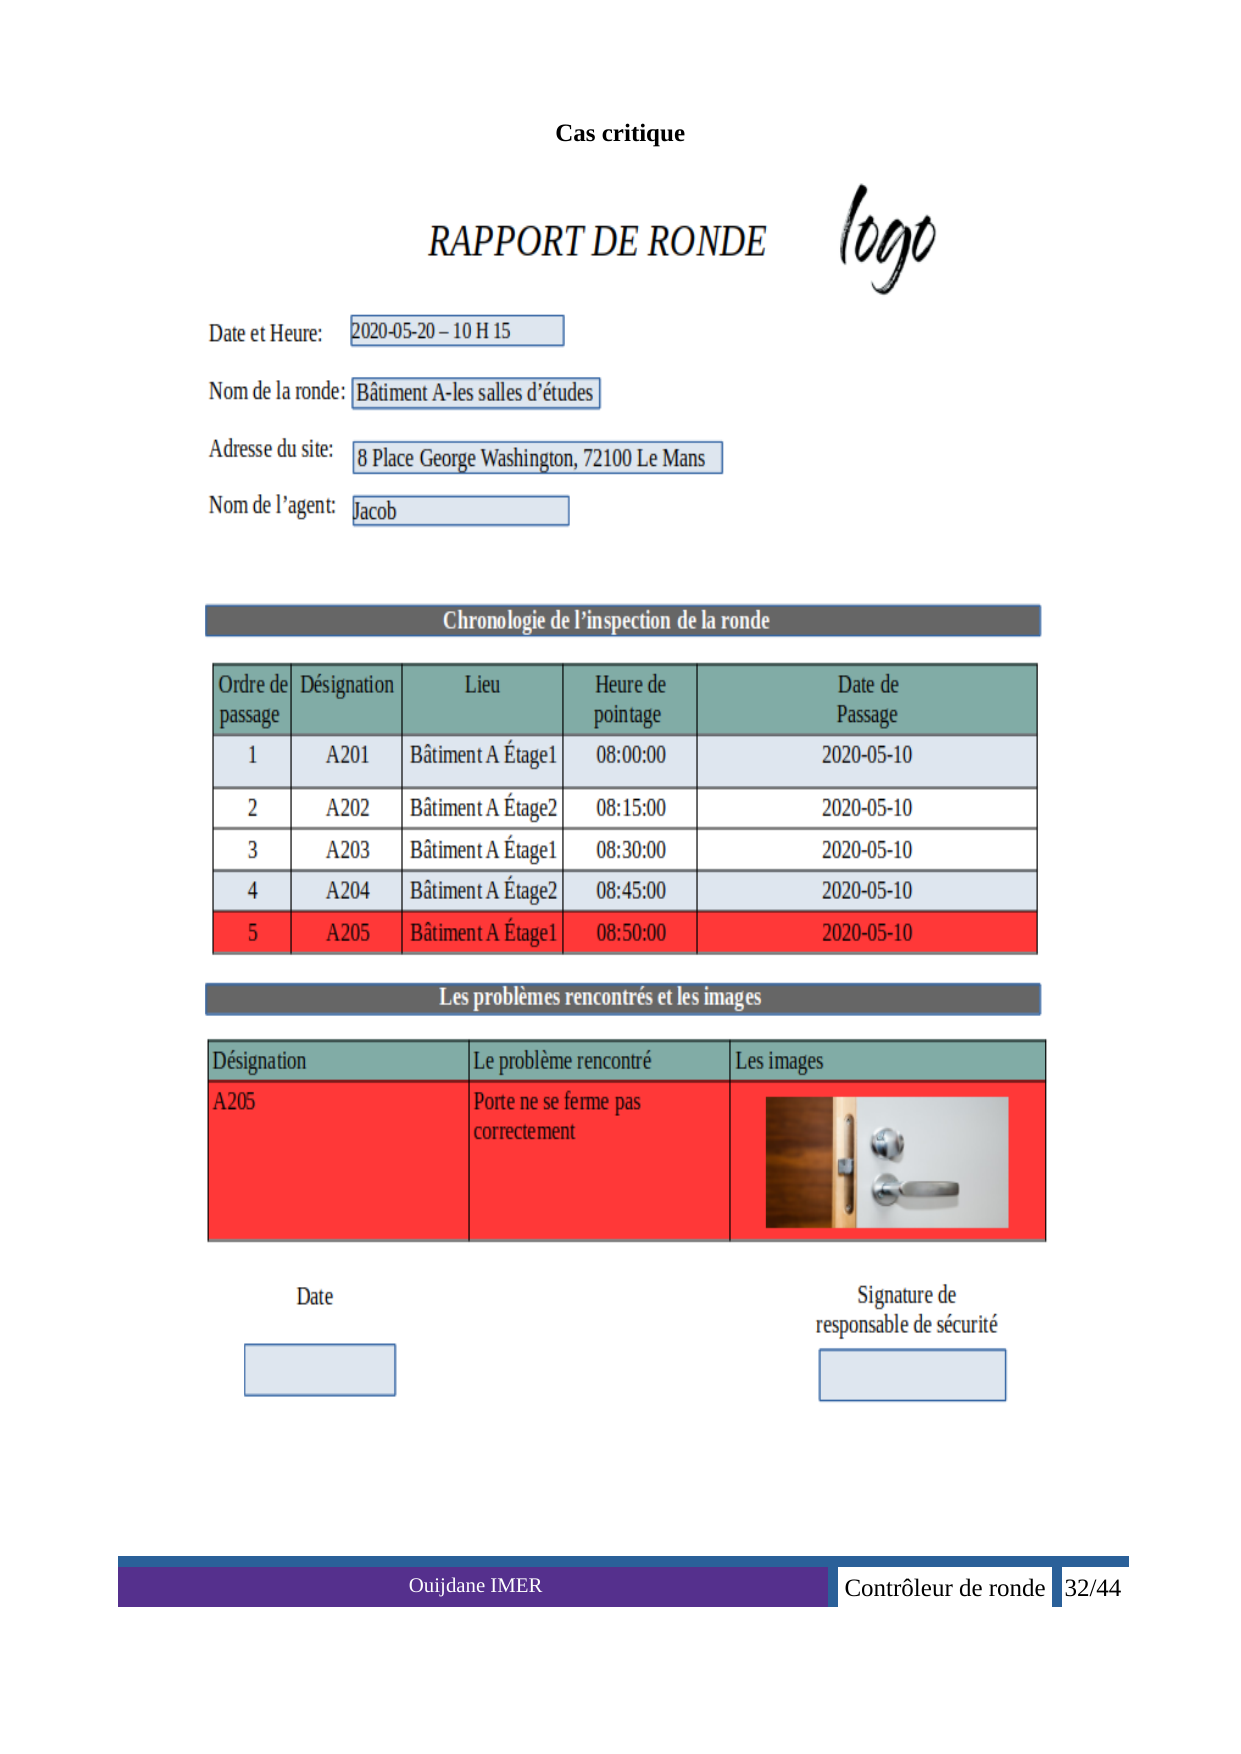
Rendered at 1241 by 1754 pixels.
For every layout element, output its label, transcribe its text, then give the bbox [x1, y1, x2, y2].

picture [115, 171, 1083, 1416]
text Cas critique [118, 118, 1122, 147]
